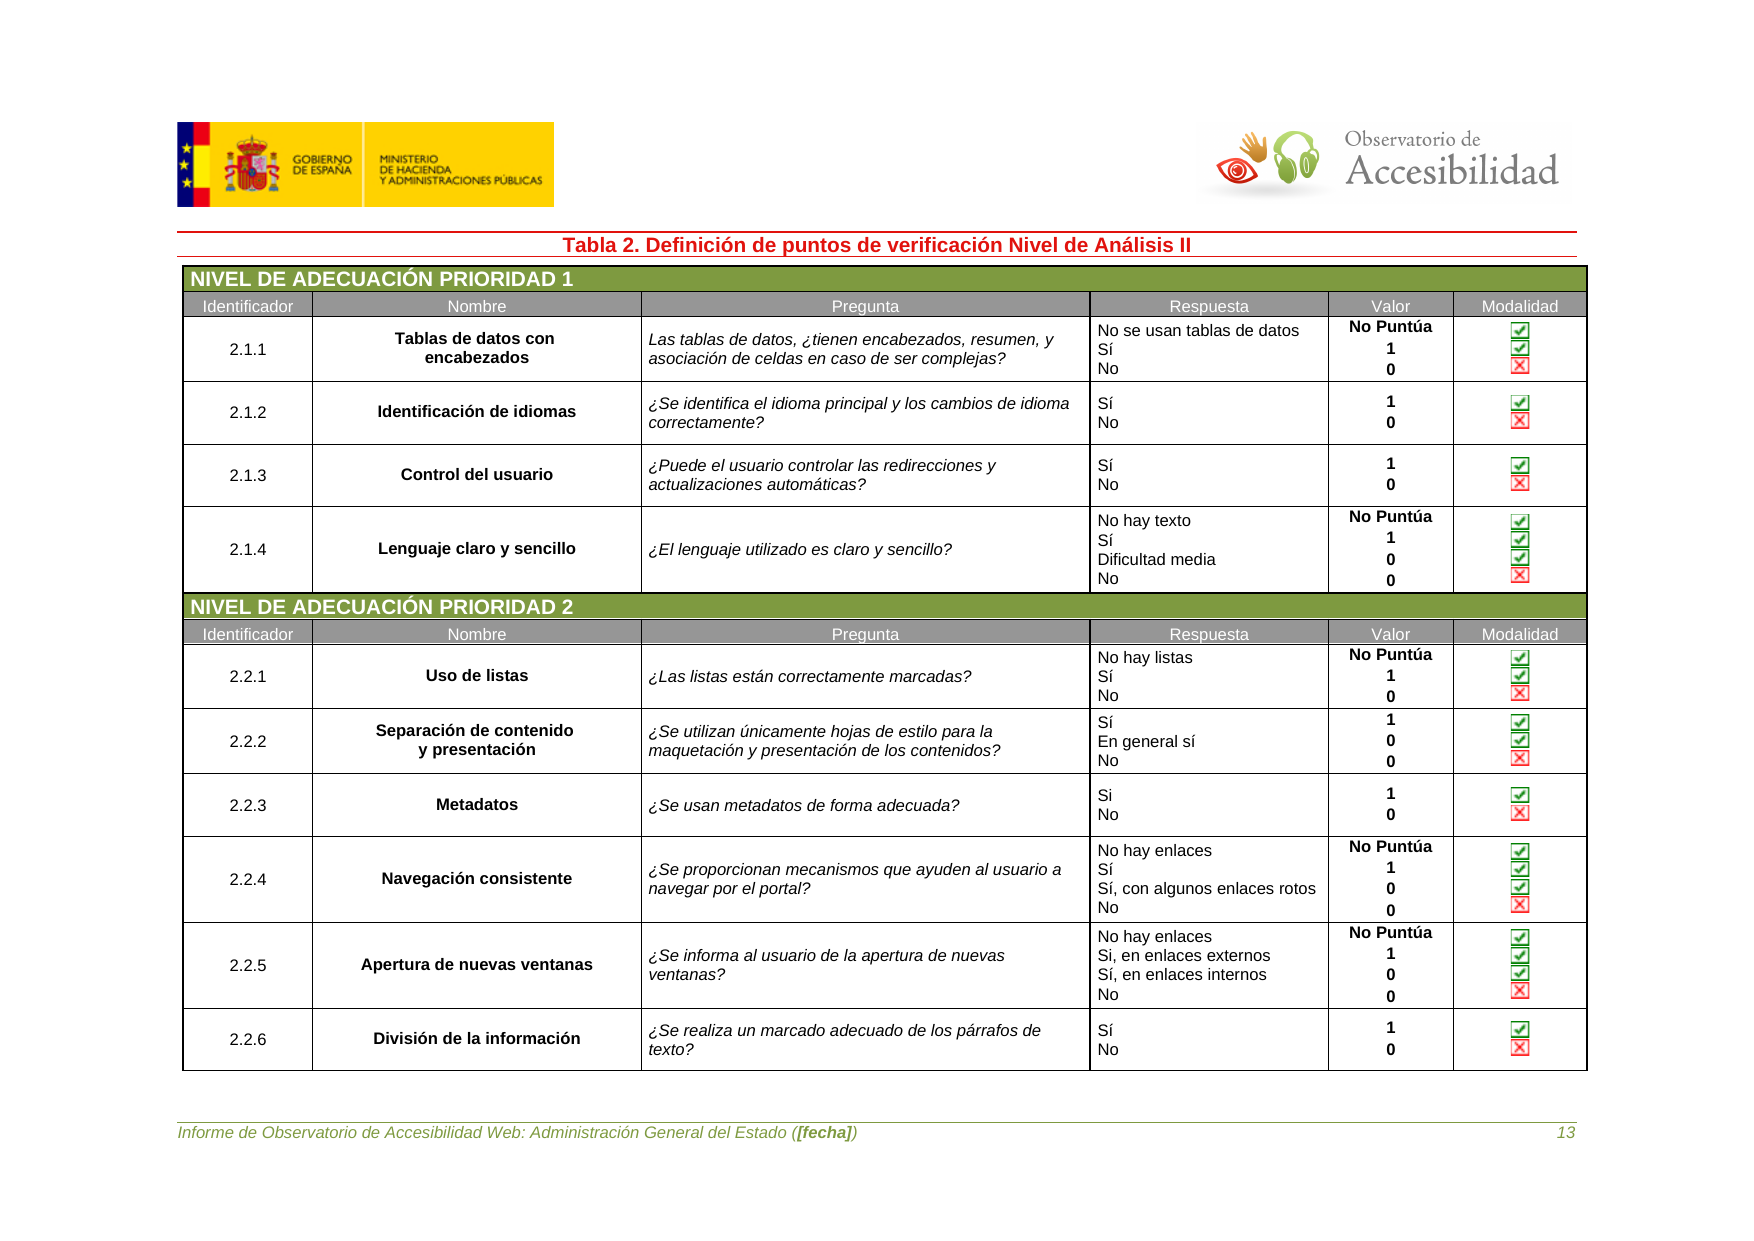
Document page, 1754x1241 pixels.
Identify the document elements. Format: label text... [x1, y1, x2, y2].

table_cell Uso de listas [313, 645, 641, 708]
picture [1510, 567, 1530, 583]
table_cell 2.2.2 [184, 709, 312, 773]
table_cell Respuesta [1091, 292, 1328, 316]
table_cell ¿El lenguaje utilizado es claro y sencillo? [642, 507, 1089, 592]
picture [1510, 514, 1530, 530]
picture [1510, 896, 1530, 913]
picture [1510, 667, 1530, 684]
table_cell ¿Se utilizan únicamente hojas de estilo para la maquetación y presentación de los contenidos? [642, 709, 1089, 773]
text Tabla 2. Definición de puntos de verificación Nivel de Análisis II [177, 233, 1577, 256]
table_cell 2.1.3 [184, 445, 312, 506]
table_cell 1 0 [1329, 382, 1453, 443]
table_cell Identificador [184, 292, 312, 316]
table_cell Sí No [1091, 1009, 1328, 1070]
table_cell Nombre [313, 620, 641, 643]
table_cell Control del usuario [313, 445, 641, 506]
picture [1510, 475, 1530, 491]
table_cell 2.1.2 [184, 382, 312, 443]
table_cell Modalidad [1454, 620, 1586, 643]
table_cell No se usan tablas de datos Sí No [1091, 317, 1328, 381]
table_cell [1454, 709, 1586, 773]
table_cell ¿Se informa al usuario de la apertura de nuevas ventanas? [642, 923, 1089, 1008]
table_cell 2.2.3 [184, 774, 312, 836]
picture [1510, 750, 1530, 766]
table_cell [1454, 837, 1586, 922]
table_cell Separación de contenido y presentación [313, 709, 641, 773]
picture [1510, 787, 1530, 803]
table_cell No hay listas Sí No [1091, 645, 1328, 708]
table_cell 1 0 0 [1329, 709, 1453, 773]
table_cell [1454, 507, 1586, 592]
picture [1510, 457, 1530, 474]
table_cell 2.2.4 [184, 837, 312, 922]
picture [1510, 412, 1530, 429]
table_cell Respuesta [1091, 620, 1328, 643]
table_cell 2.2.5 [184, 923, 312, 1008]
table_cell No Puntúa 1 0 [1329, 645, 1453, 708]
picture [1196, 122, 1573, 204]
picture [1510, 395, 1530, 411]
picture [1510, 982, 1530, 999]
table_cell 1 0 [1329, 774, 1453, 836]
picture [177, 122, 554, 207]
table_cell [1454, 645, 1586, 708]
picture [1510, 947, 1530, 964]
table_cell No hay enlaces Sí Sí, con algunos enlaces rotos No [1091, 837, 1328, 922]
table_header NIVEL DE ADECUACIÓN PRIORIDAD 1 [184, 267, 1586, 291]
table_cell 2.1.1 [184, 317, 312, 381]
table_cell No hay enlaces Si, en enlaces externos Sí, en enlaces internos No [1091, 923, 1328, 1008]
table_cell No Puntúa 1 0 [1329, 317, 1453, 381]
table_cell Navegación consistente [313, 837, 641, 922]
table_cell Identificación de idiomas [313, 382, 641, 443]
table_cell ¿Las listas están correctamente marcadas? [642, 645, 1089, 708]
picture [1510, 965, 1530, 981]
picture [1510, 805, 1530, 821]
table_cell [1454, 774, 1586, 836]
table_cell 1 0 [1329, 1009, 1453, 1070]
table_cell ¿Se identifica el idioma principal y los cambios de idioma correctamente? [642, 382, 1089, 443]
picture [1510, 732, 1530, 748]
picture [1510, 549, 1530, 566]
table_cell Si No [1091, 774, 1328, 836]
picture [1510, 879, 1530, 895]
table_cell Modalidad [1454, 292, 1586, 316]
picture [1510, 650, 1530, 666]
table_cell 2.2.6 [184, 1009, 312, 1070]
table_cell [1454, 317, 1586, 381]
table_cell División de la información [313, 1009, 641, 1070]
picture [1510, 714, 1530, 731]
picture [1510, 531, 1530, 548]
table_cell [1454, 382, 1586, 443]
picture [1510, 843, 1530, 860]
table_cell ¿Se usan metadatos de forma adecuada? [642, 774, 1089, 836]
picture [1510, 861, 1530, 877]
table_cell Valor [1329, 292, 1453, 316]
picture [1510, 1021, 1530, 1038]
table_cell No Puntúa 1 0 0 [1329, 837, 1453, 922]
table_cell Tablas de datos con encabezados [313, 317, 641, 381]
table_cell Nombre [313, 292, 641, 316]
table_cell Sí En general sí No [1091, 709, 1328, 773]
table_cell Pregunta [642, 292, 1089, 316]
picture [1510, 340, 1530, 356]
picture [1510, 685, 1530, 701]
picture [1510, 929, 1530, 946]
picture [1510, 322, 1530, 339]
table_cell [1454, 1009, 1586, 1070]
table_cell Sí No [1091, 445, 1328, 506]
table_cell [1454, 445, 1586, 506]
table_cell ¿Puede el usuario controlar las redirecciones y actualizaciones automáticas? [642, 445, 1089, 506]
picture [1510, 357, 1530, 374]
table_cell Pregunta [642, 620, 1089, 643]
table_cell 2.2.1 [184, 645, 312, 708]
table_cell NIVEL DE ADECUACIÓN PRIORIDAD 2 [184, 594, 1586, 618]
table_cell No Puntúa 1 0 0 [1329, 507, 1453, 592]
table_cell Metadatos [313, 774, 641, 836]
table_cell 2.1.4 [184, 507, 312, 592]
table_cell ¿Se realiza un marcado adecuado de los párrafos de texto? [642, 1009, 1089, 1070]
table_cell No hay texto Sí Dificultad media No [1091, 507, 1328, 592]
table_cell Identificador [184, 620, 312, 643]
table_cell Las tablas de datos, ¿tienen encabezados, resumen, y asociación de celdas en caso de ser complejas? [642, 317, 1089, 381]
table_cell [1454, 923, 1586, 1008]
picture [1510, 1039, 1530, 1056]
table_cell ¿Se proporcionan mecanismos que ayuden al usuario a navegar por el portal? [642, 837, 1089, 922]
table_cell Sí No [1091, 382, 1328, 443]
table_cell Lenguaje claro y sencillo [313, 507, 641, 592]
table_cell Valor [1329, 620, 1453, 643]
table_cell 1 0 [1329, 445, 1453, 506]
table_cell Apertura de nuevas ventanas [313, 923, 641, 1008]
table_cell No Puntúa 1 0 0 [1329, 923, 1453, 1008]
